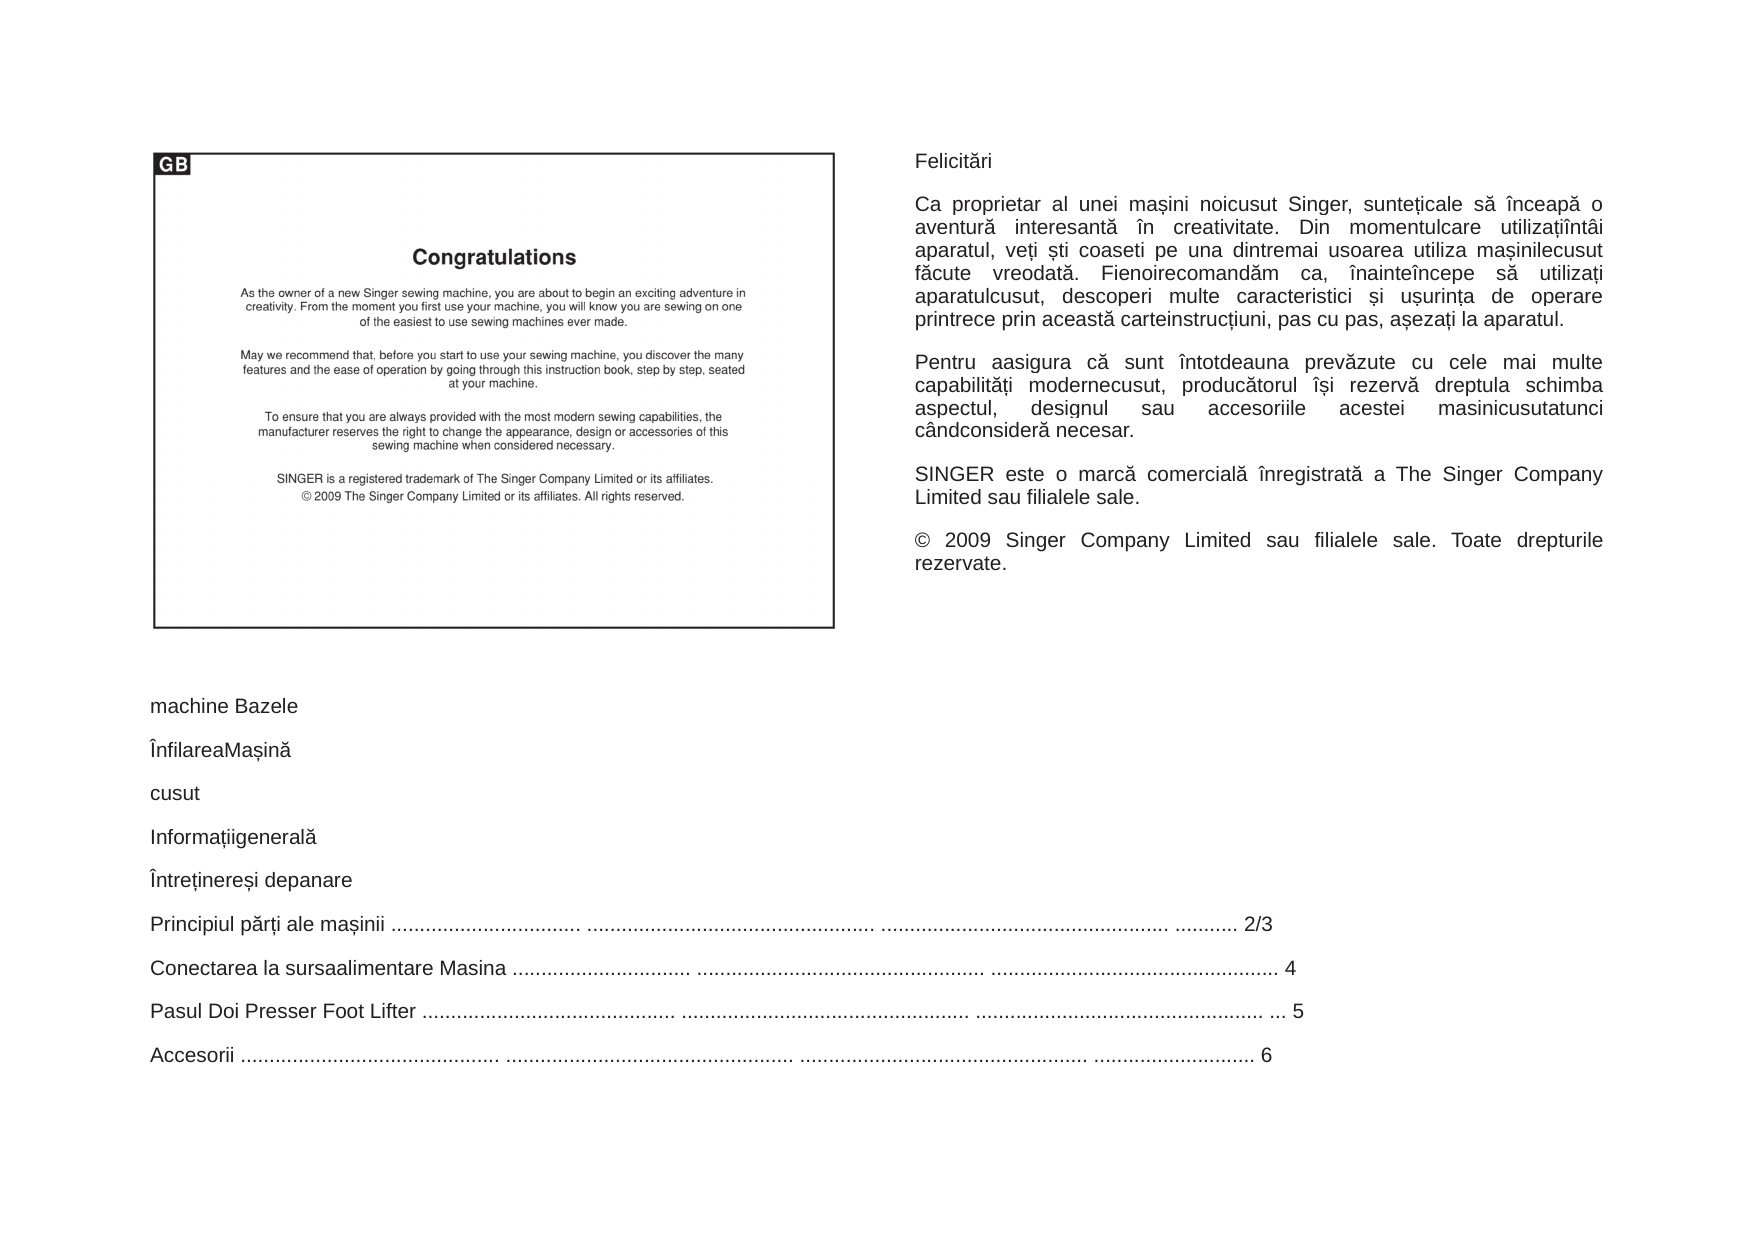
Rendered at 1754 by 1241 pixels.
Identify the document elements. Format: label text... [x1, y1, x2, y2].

text Ca proprietar al unei mașini noicusut Singer, suntețicale să înceapă o aventură interesantă în creativitate. Din momentulcare utilizațiîntâi aparatul, veți ști coaseti pe una dintremai usoarea utiliza mașinilecusut făcute vreodată. Fienoirecomandăm ca, înainteîncepe să utilizați aparatulcusut, descoperi multe caracteristici și ușurința de operare printrece prin această carteinstrucțiuni, pas cu pas, așezați la aparatul. [914, 193, 1604, 330]
picture [150, 150, 839, 632]
text © 2009 Singer Company Limited sau filialele sale. Toate drepturile rezervate. [914, 529, 1604, 575]
text GB [150, 652, 1604, 675]
text Conectarea la sursaalimentare Masina ............................... .................................................. .................................................. 4 [150, 957, 1604, 979]
text ÎnfilareaMașină [150, 739, 1604, 762]
text cusut [150, 783, 1604, 805]
text machine Bazele [150, 696, 1604, 718]
text Felicitări [914, 150, 1604, 173]
text Pasul Doi Presser Foot Lifter ............................................ .................................................. .................................................. ... 5 [150, 1000, 1604, 1023]
text Accesorii ............................................. .................................................. .................................................. ............................ 6 [150, 1044, 1604, 1067]
text Întreținereși depanare [150, 870, 1604, 892]
text SINGER este o marcă comercială înregistrată a The Singer Company Limited sau filialele sale. [914, 463, 1604, 509]
text Informațiigenerală [150, 826, 1604, 849]
text Principiul părți ale mașinii ................................. .................................................. .................................................. ........... 2/3 [150, 913, 1604, 936]
text Pentru aasigura că sunt întotdeauna prevăzute cu cele mai multe capabilități modernecusut, producătorul își rezervă dreptula schimba aspectul, designul sau accesoriile acestei masinicusutatunci cândconsideră necesar. [914, 351, 1604, 442]
